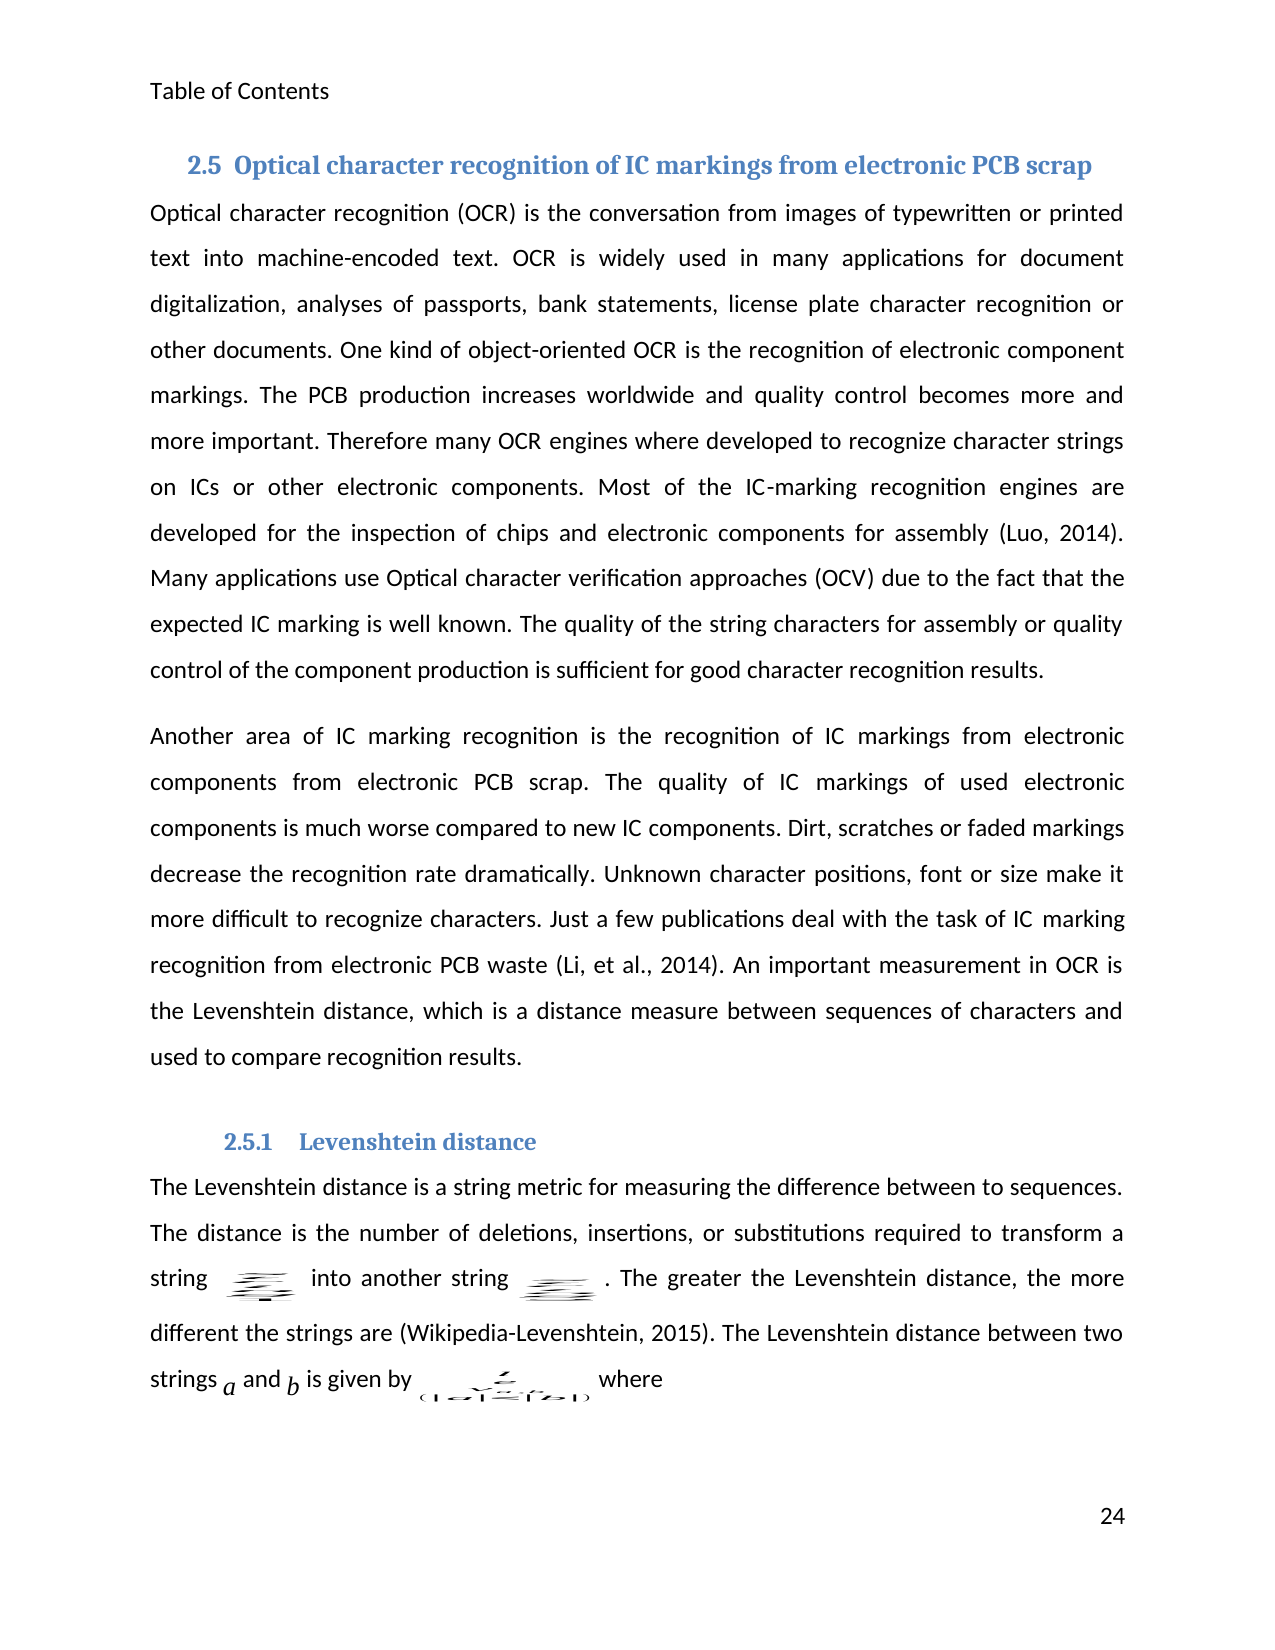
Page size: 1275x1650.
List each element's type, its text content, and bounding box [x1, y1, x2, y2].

text The Levenshtein distance is a string metric for measuring the difference between to sequences. The distance is the number of deletions, insertions, or substitutions required to transform a string into another string. The greater the Levenshtein distance, the more different the strings are (Wikipedia-Levenshtein, 2015). The Levenshtein distance between two strings and is given by where [150, 1171, 1125, 1403]
text Optical character recognition (OCR) is the conversation from images of typewritten or printed text into machine-encoded text. OCR is widely used in many applications for document digitalization, analyses of passports, bank statements, license plate character recognition or other documents. One kind of object-oriented OCR is the recognition of electronic component markings. The PCB production increases worldwide and quality control becomes more and more important. Therefore many OCR engines where developed to recognize character strings on ICs or other electronic components. Most of the IC-marking recognition engines are developed for the inspection of chips and electronic components for assembly (Luo, 2014). Many applications use Optical character verification approaches (OCV) due to the fact that the expected IC marking is well known. The quality of the string characters for assembly or quality control of the component production is sufficient for good character recognition results. [150, 197, 1125, 684]
subtitle Levenshtein distance [224, 1128, 1125, 1157]
text Another area of IC marking recognition is the recognition of IC markings from electronic components from electronic PCB scrap. The quality of IC markings of used electronic components is much worse compared to new IC components. Dirt, scratches or faded markings decrease the recognition rate dramatically. Unknown character positions, font or size make it more difficult to recognize characters. Just a few publications deal with the task of IC marking recognition from electronic PCB waste (Li, et al., 2014). An important measurement in OCR is the Levenshtein distance, which is a distance measure between sequences of characters and used to compare recognition results. [150, 721, 1125, 1071]
subtitle Optical character recognition of IC markings from electronic PCB scrap [187, 150, 1125, 181]
